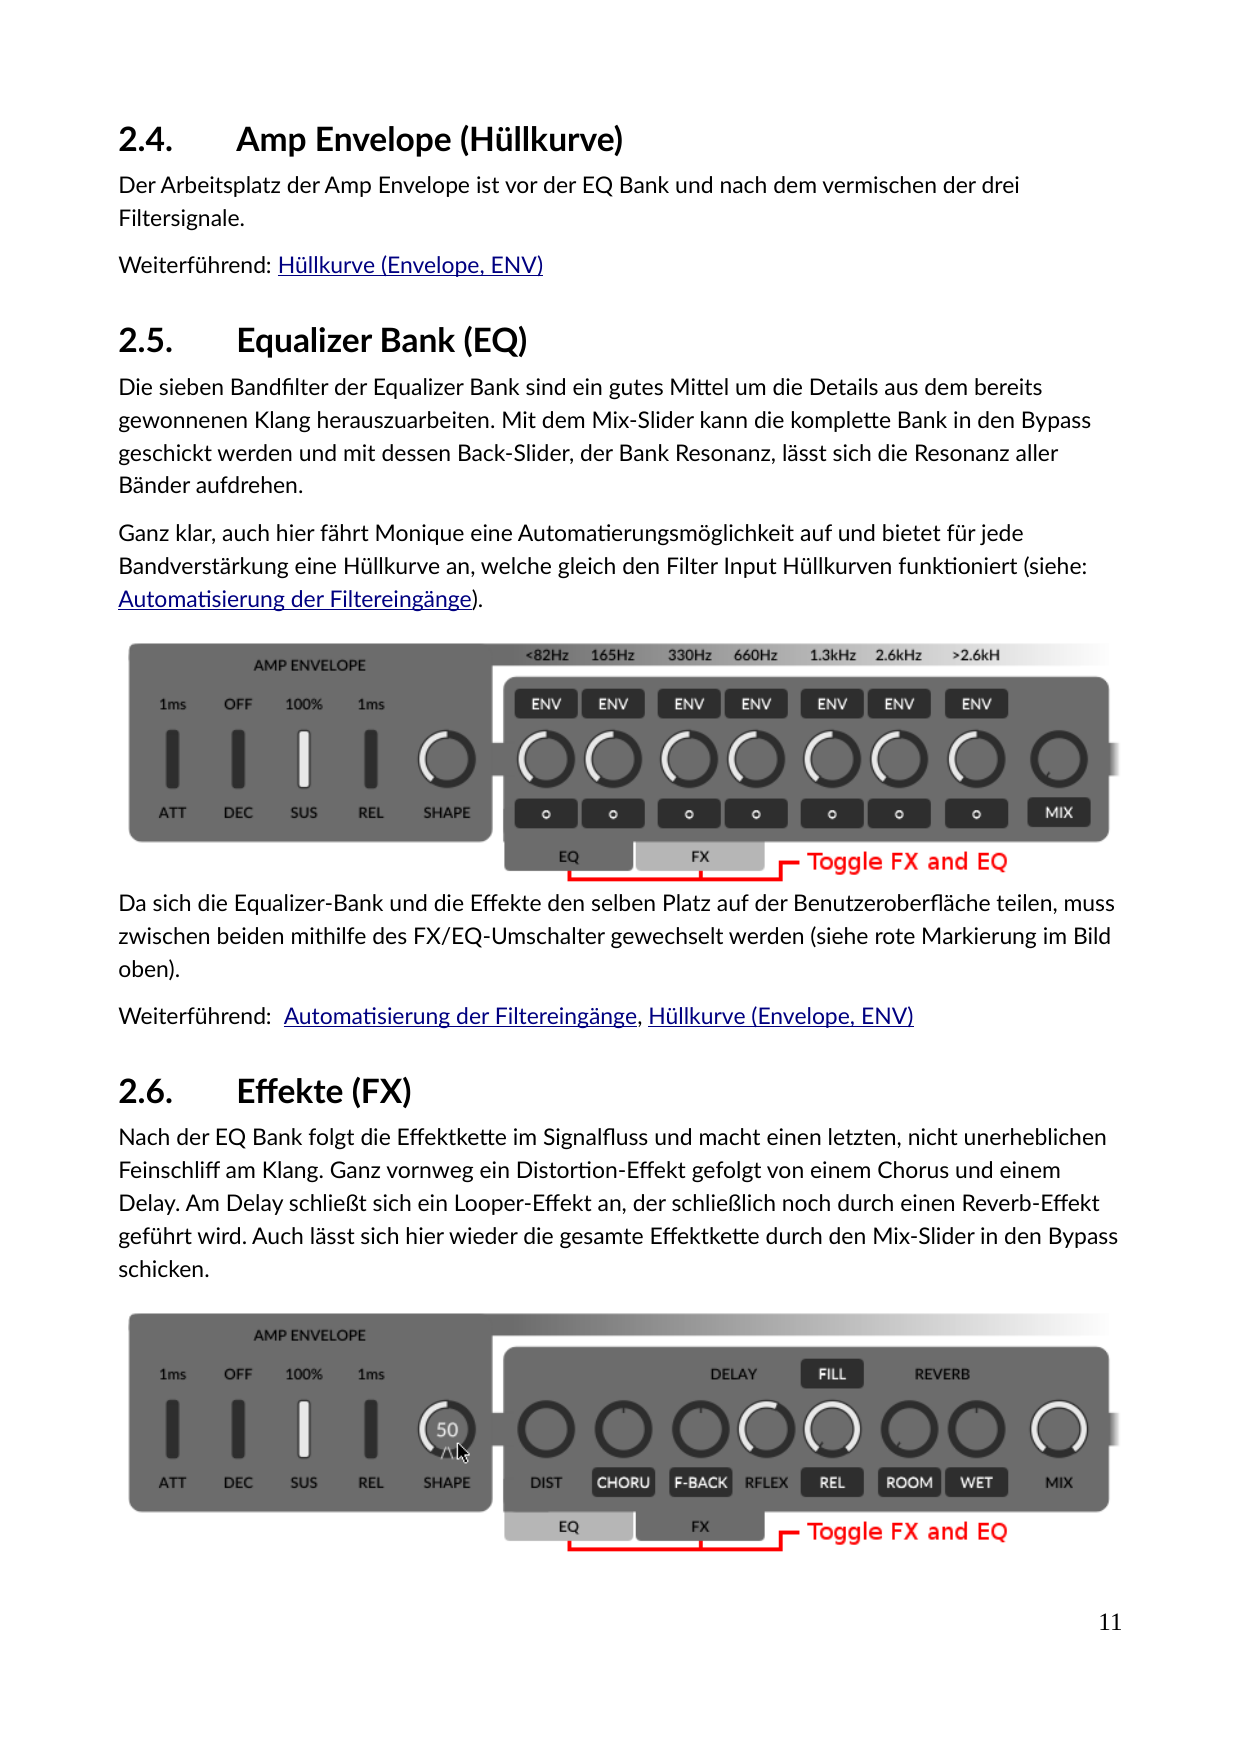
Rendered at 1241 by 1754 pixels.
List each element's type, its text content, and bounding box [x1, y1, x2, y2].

picture [118, 1302, 1123, 1554]
text Weiterführend: Hüllkurve (Envelope, ENV) [118, 251, 1122, 279]
text Da sich die Equalizer-Bank und die Effekte den selben Platz auf der Benutzeroberfläche teilen, muss zwischen beiden mithilfe des FX/EQ-Umschalter gewechselt werden (siehe rote Markierung im Bild oben). [118, 884, 1122, 982]
subtitle Effekte (FX) [118, 1070, 1122, 1111]
text Nach der EQ Bank folgt die Effektkette im Signalfluss und macht einen letzten, nicht unerheblichen Feinschliff am Klang. Ganz vornweg ein Distortion-Effekt gefolgt von einem Chorus und einem Delay. Am Delay schließt sich ein Looper-Effekt an, der schließlich noch durch einen Reverb-Effekt geführt wird. Auch lässt sich hier wieder die gesamte Effektkette durch den Mix-Slider in den Bypass schicken. [118, 1123, 1122, 1282]
text Die sieben Bandfilter der Equalizer Bank sind ein gutes Mittel um die Details aus dem bereits gewonnenen Klang herauszuarbeiten. Mit dem Mix-Slider kann die komplette Bank in den Bypass geschickt werden und mit dessen Back-Slider, der Bank Resonanz, lässt sich die Resonanz aller Bänder aufdrehen. [118, 372, 1122, 499]
text Ganz klar, auch hier fährt Monique eine Automatierungsmöglichkeit auf und bietet für jede Bandverstärkung eine Hüllkurve an, welche gleich den Filter Input Hüllkurven funktioniert (siehe: Automatisierung der Filtereingänge). [118, 519, 1122, 612]
subtitle Amp Envelope (Hüllkurve) [118, 118, 1122, 158]
picture [118, 632, 1123, 884]
text Weiterführend: Automatisierung der Filtereingänge, Hüllkurve (Envelope, ENV) [118, 1002, 1122, 1029]
subtitle Equalizer Bank (EQ) [118, 320, 1122, 360]
text Der Arbeitsplatz der Amp Envelope ist vor der EQ Bank und nach dem vermischen der drei Filtersignale. [118, 171, 1122, 231]
